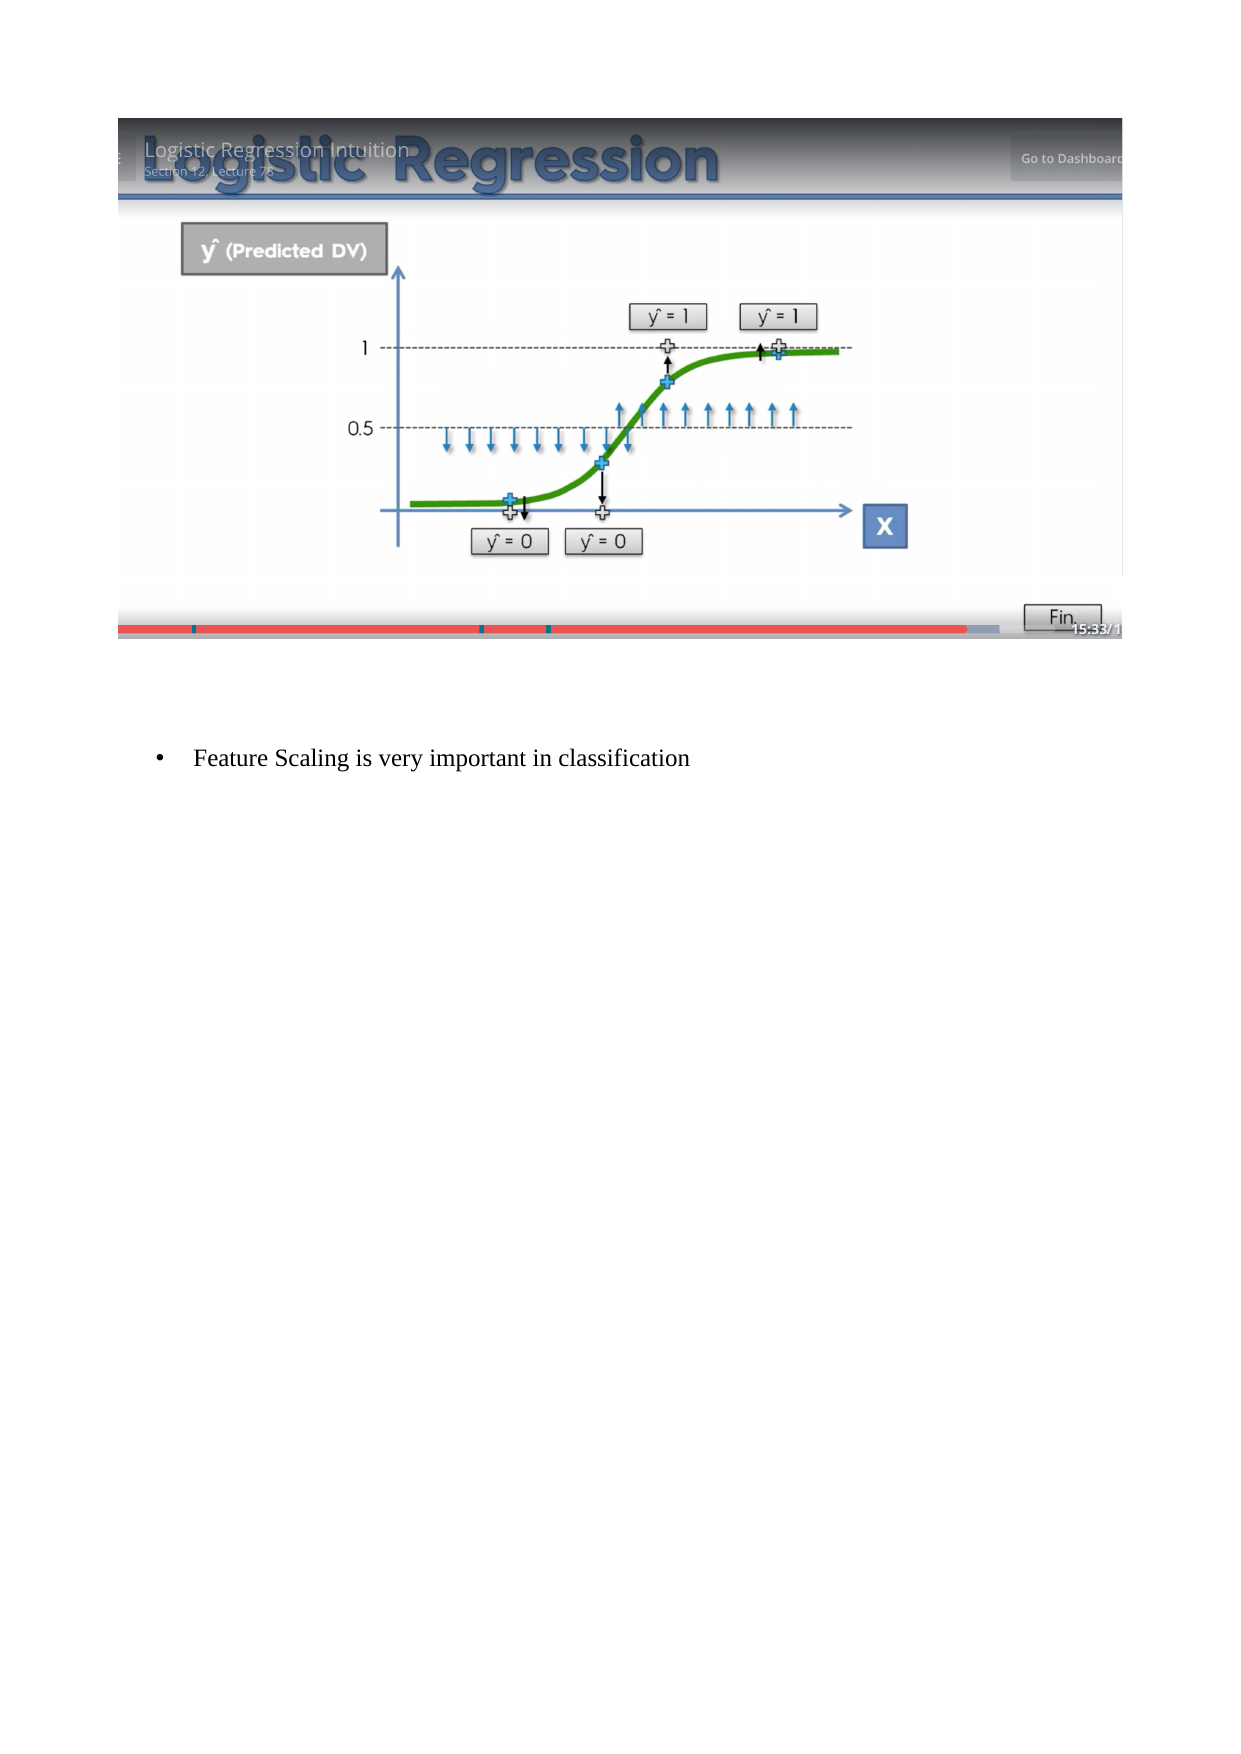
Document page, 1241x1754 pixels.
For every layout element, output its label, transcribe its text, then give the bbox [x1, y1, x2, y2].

list Feature Scaling is very important in classification [156, 743, 1122, 772]
picture [118, 118, 1123, 639]
